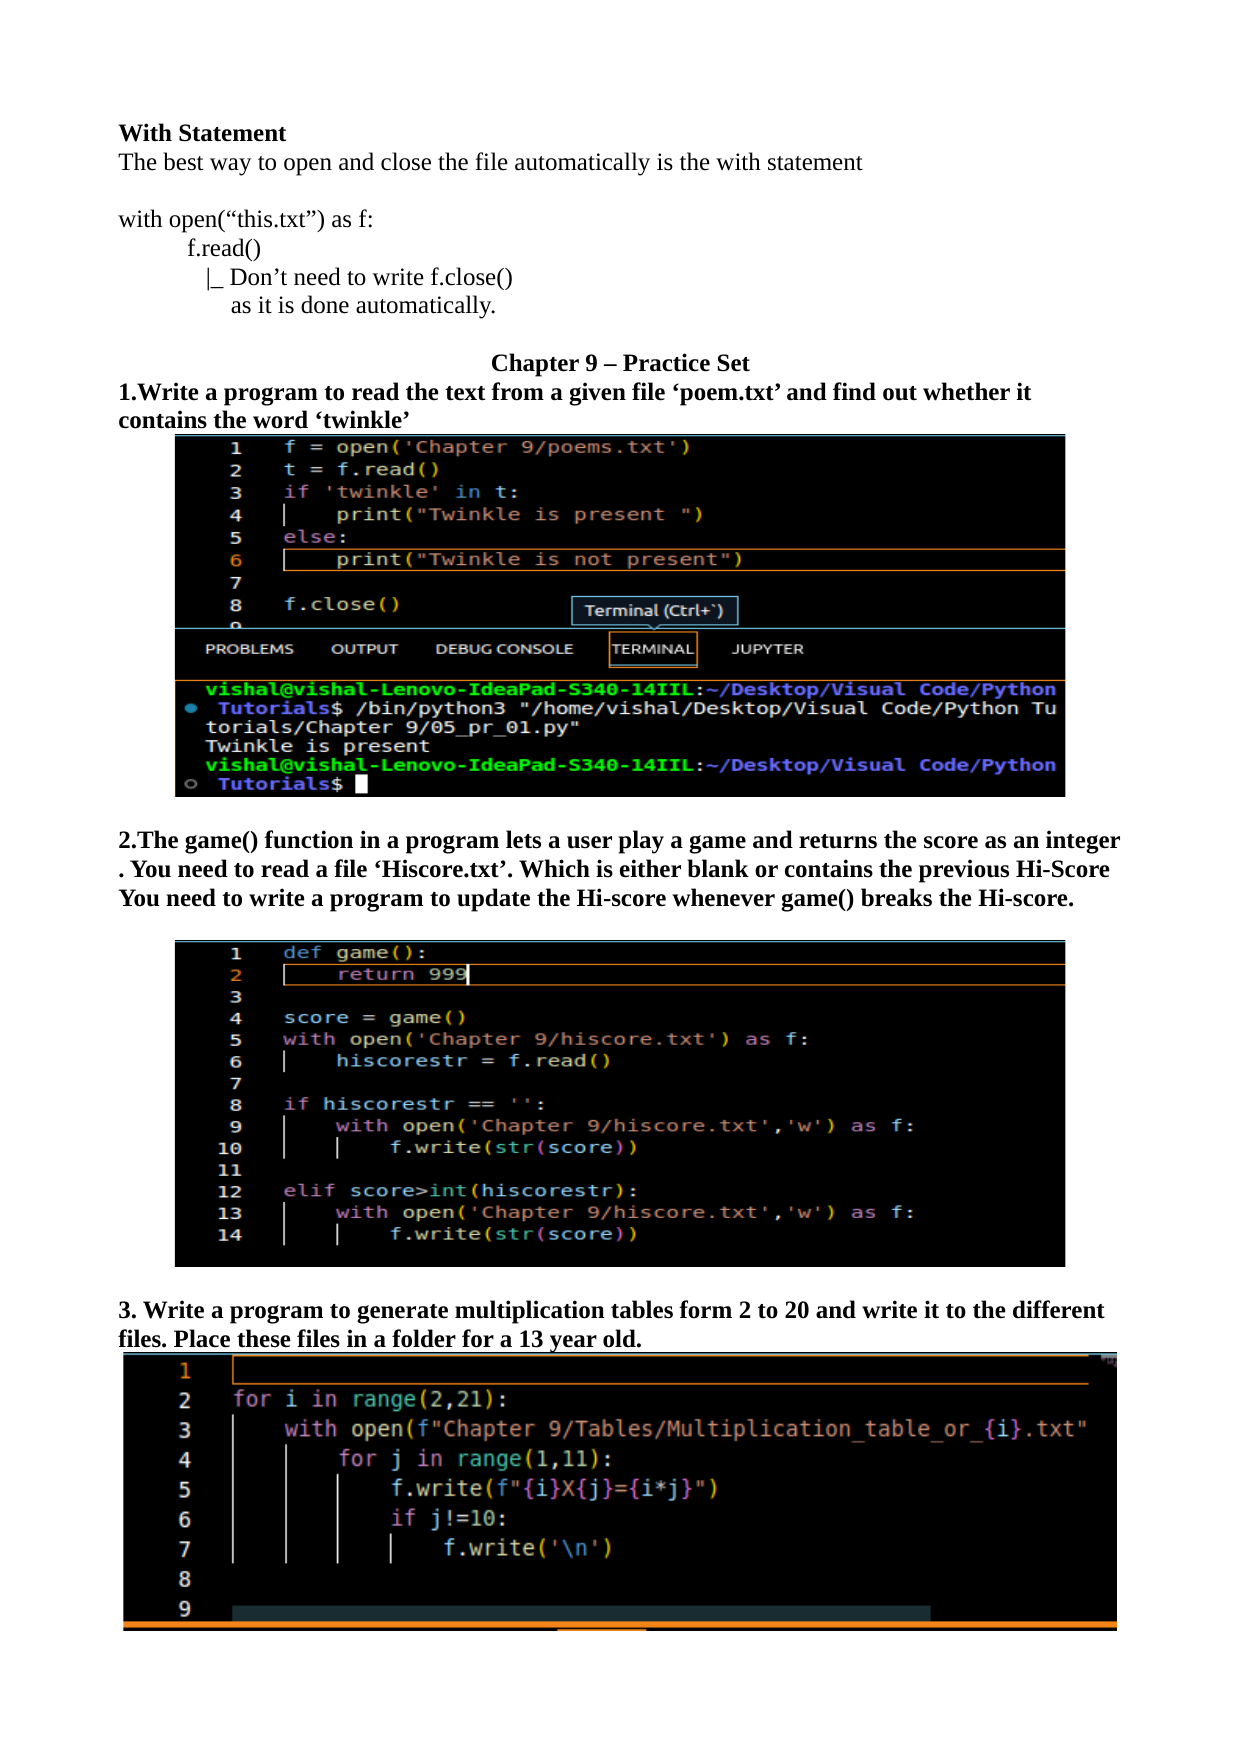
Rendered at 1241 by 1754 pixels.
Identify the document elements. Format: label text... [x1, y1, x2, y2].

text as it is done automatically. [118, 291, 1122, 319]
text with open(“this.txt”) as f: [118, 204, 1122, 233]
text Chapter 9 – Practice Set [118, 348, 1122, 377]
text 2.The game() function in a program lets a user play a game and returns the score as an integer . You need to read a file ‘Hiscore.txt’. Which is either blank or contains the previous Hi-Score [118, 826, 1122, 883]
text 1.Write a program to read the text from a given file ‘poem.txt’ and find out whether it contains the word ‘twinkle’ [118, 377, 1122, 434]
text 3. Write a program to generate multiplication tables form 2 to 20 and write it to the different files. Place these files in a folder for a 13 year old. [118, 1295, 1122, 1353]
text |_ Don’t need to write f.close() [118, 262, 1122, 291]
text You need to write a program to update the Hi-score whenever game() breaks the Hi-score. [118, 883, 1122, 912]
text f.read() [118, 233, 1122, 262]
text The best way to open and close the file automatically is the with statement [118, 147, 1122, 176]
text With Statement [118, 118, 1122, 147]
picture [174, 940, 1066, 1267]
picture [123, 1352, 1117, 1631]
picture [174, 434, 1066, 797]
